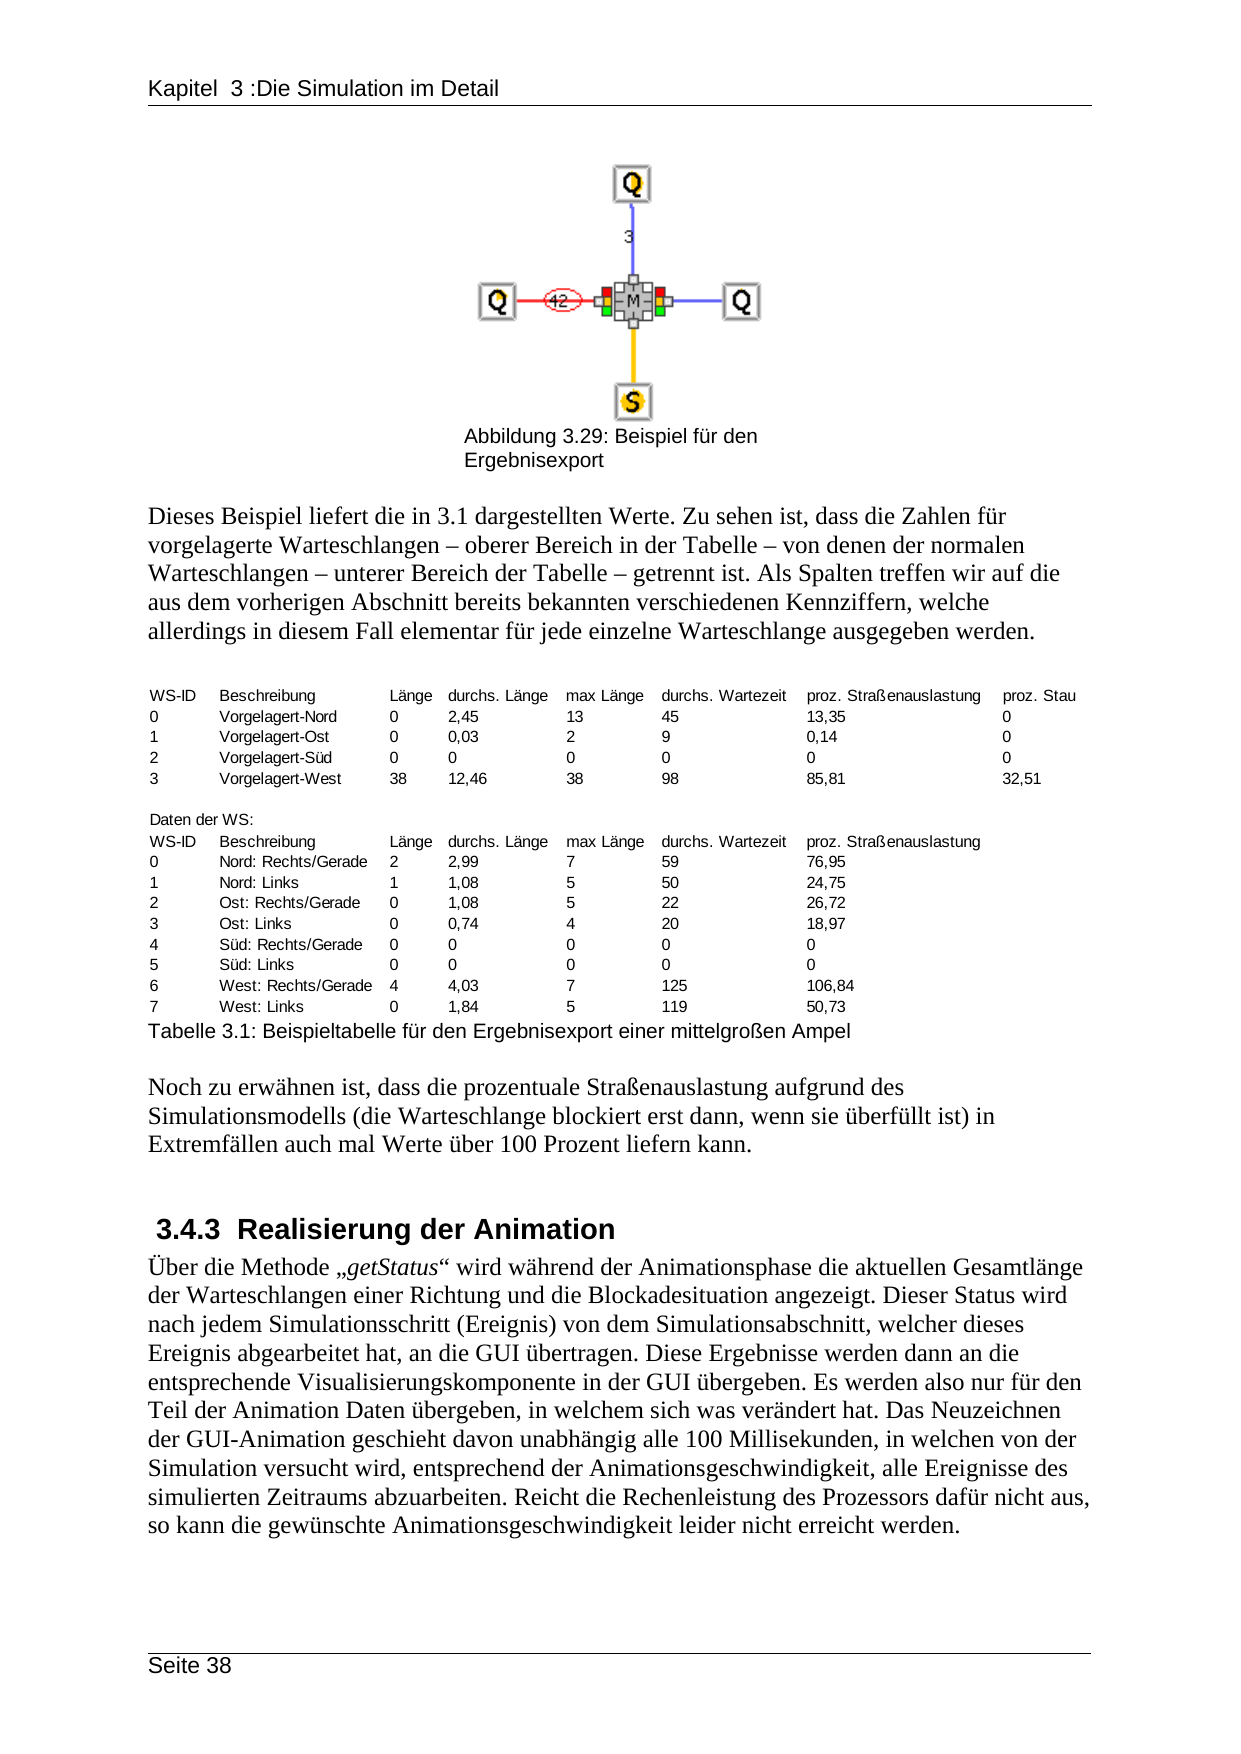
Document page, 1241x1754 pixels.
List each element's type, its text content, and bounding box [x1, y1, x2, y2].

text Dieses Beispiel liefert die in Tabelle 3.1 dargestellten Werte. Zu sehen ist, dass die Zahlen für vorgelagerte Warteschlangen – oberer Bereich in der Tabelle – von denen der normalen Warteschlangen – unterer Bereich der Tabelle – getrennt ist. Als Spalten treffen wir auf die aus dem vorherigen Abschnitt bereits bekannten verschiedenen Kennziffern, welche allerdings in diesem Fall elementar für jede einzelne Warteschlange ausgegeben werden. [148, 501, 1092, 645]
text Abbildung 3.29: Beispiel für den Ergebnisexport [464, 425, 776, 472]
subtitle Realisierung der Animation [148, 1212, 1092, 1246]
text Über die Methode „getStatus“ wird während der Animationsphase die aktuellen Gesamtlänge der Warteschlangen einer Richtung und die Blockadesituation angezeigt. Dieser Status wird nach jedem Simulationsschritt (Ereignis) von dem Simulationsabschnitt, welcher dieses Ereignis abgearbeitet hat, an die GUI übertragen. Diese Ergebnisse werden dann an die entsprechende Visualisierungskomponente in der GUI übergeben. Es werden also nur für den Teil der Animation Daten übergeben, in welchem sich was verändert hat. Das Neuzeichnen der GUI-Animation geschieht davon unabhängig alle 100 Millisekunden, in welchen von der Simulation versucht wird, entsprechend der Animationsgeschwindigkeit, alle Ereignisse des simulierten Zeitraums abzuarbeiten. Reicht die Rechenleistung des Prozessors dafür nicht aus, so kann die gewünschte Animationsgeschwindigkeit leider nicht erreicht werden. [148, 1252, 1092, 1539]
text Noch zu erwähnen ist, dass die prozentuale Straßenauslastung aufgrund des Simulationsmodells (die Warteschlange blockiert erst dann, wenn sie überfüllt ist) in Extremfällen auch mal Werte über 100 Prozent liefern kann. [148, 1072, 1092, 1158]
picture [464, 160, 777, 425]
text Tabelle 3.1: Beispieltabelle für den Ergebnisexport einer mittelgroßen Ampel [148, 686, 1093, 1043]
